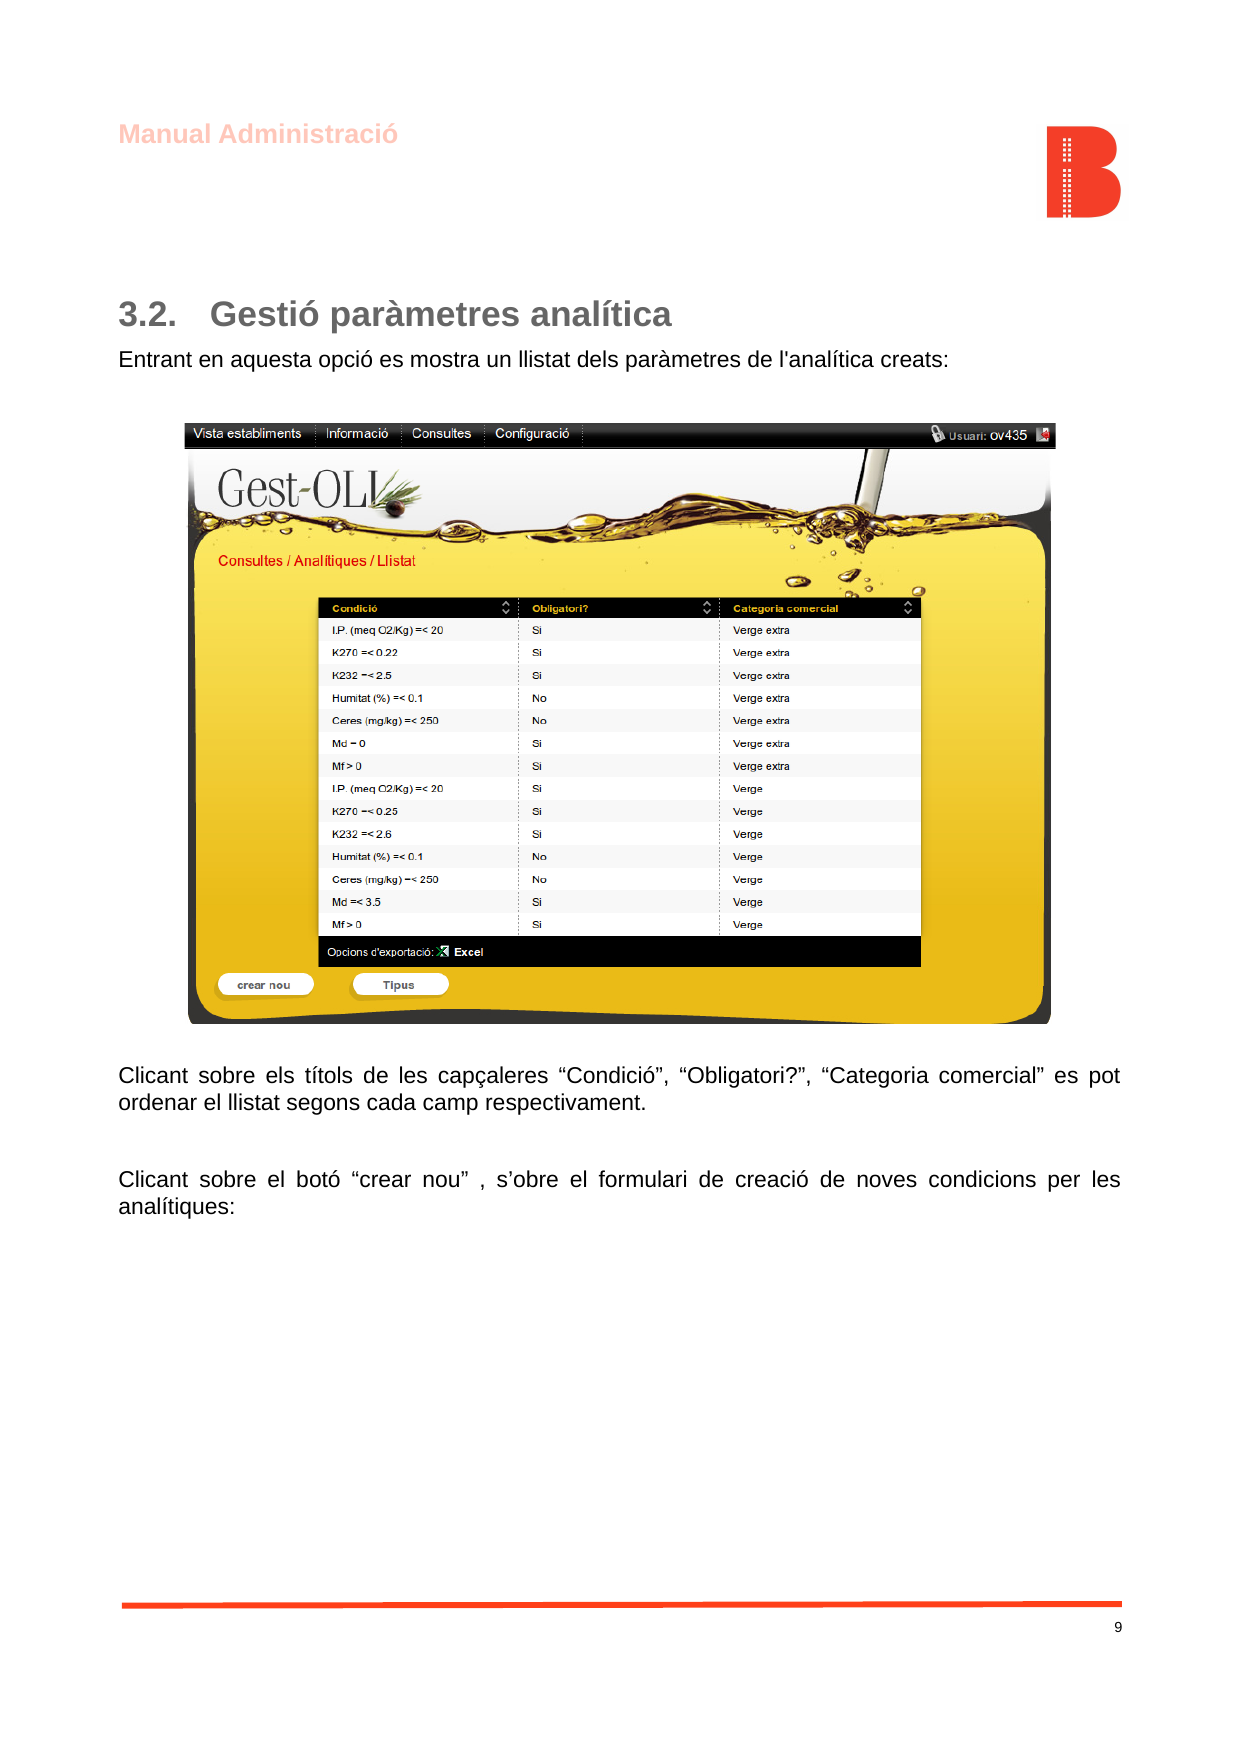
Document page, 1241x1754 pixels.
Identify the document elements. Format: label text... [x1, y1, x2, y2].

picture [184, 423, 1056, 1024]
text Entrant en aquesta opció es mostra un llistat dels paràmetres de l'analítica creats: [118, 346, 1122, 372]
picture [1036, 124, 1130, 221]
text Clicant sobre els títols de les capçaleres “Condició”, “Obligatori?”, “Categoria comercial” es pot ordenar el llistat segons cada camp respectivament. [118, 1062, 1122, 1115]
text Clicant sobre el botó “crear nou” , s’obre el formulari de creació de noves condicions per les analítiques: [118, 1166, 1122, 1219]
subtitle Gestió paràmetres analítica [118, 293, 1122, 333]
